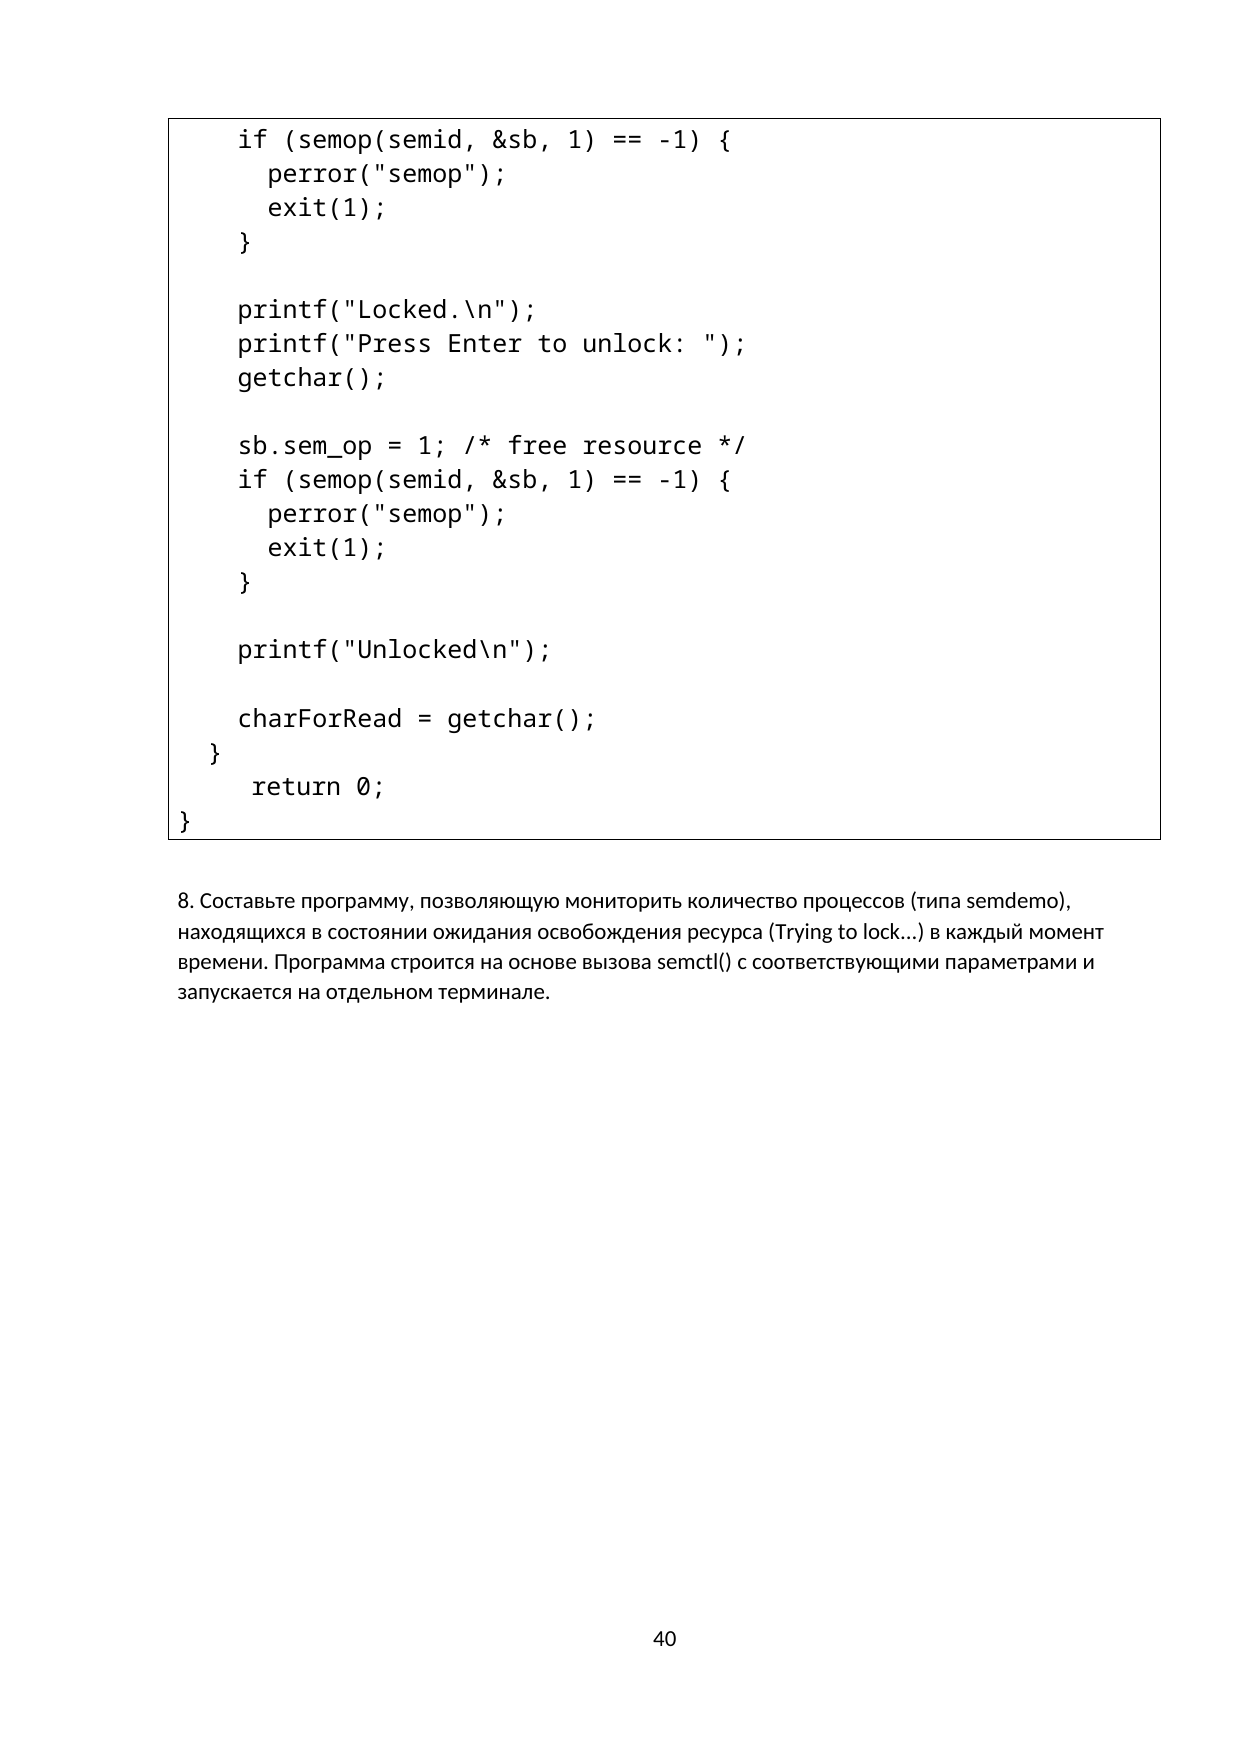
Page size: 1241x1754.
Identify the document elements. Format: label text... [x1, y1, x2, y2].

text } [177, 223, 1152, 257]
text 8. Составьте программу, позволяющую мониторить количество процессов (типа semdemo), находящихся в состоянии ожидания освобождения ресурса (Trying to lock...) в каждый момент времени. Программа строится на основе вызова semctl() с соответствующими параметрами и запускается на отдельном терминале. [177, 887, 1152, 1005]
text return 0; [177, 768, 1152, 799]
text perror("semop"); [177, 496, 1152, 530]
text exit(1); [177, 189, 1152, 223]
text charForRead = getchar(); [177, 700, 1152, 734]
text printf("Locked.\n"); [177, 292, 1152, 326]
text } [169, 799, 1160, 839]
text exit(1); [177, 530, 1152, 564]
text } [177, 734, 1152, 768]
text if (semop(semid, &sb, 1) == -1) { [169, 119, 1160, 155]
text printf("Press Enter to unlock: "); [177, 326, 1152, 360]
text } [177, 564, 1152, 598]
text perror("semop"); [177, 155, 1152, 189]
text getchar(); [177, 360, 1152, 394]
text printf("Unlocked\n"); [177, 632, 1152, 666]
text if (semop(semid, &sb, 1) == -1) { [177, 462, 1152, 496]
text sb.sem_op = 1; /* free resource */ [177, 428, 1152, 462]
